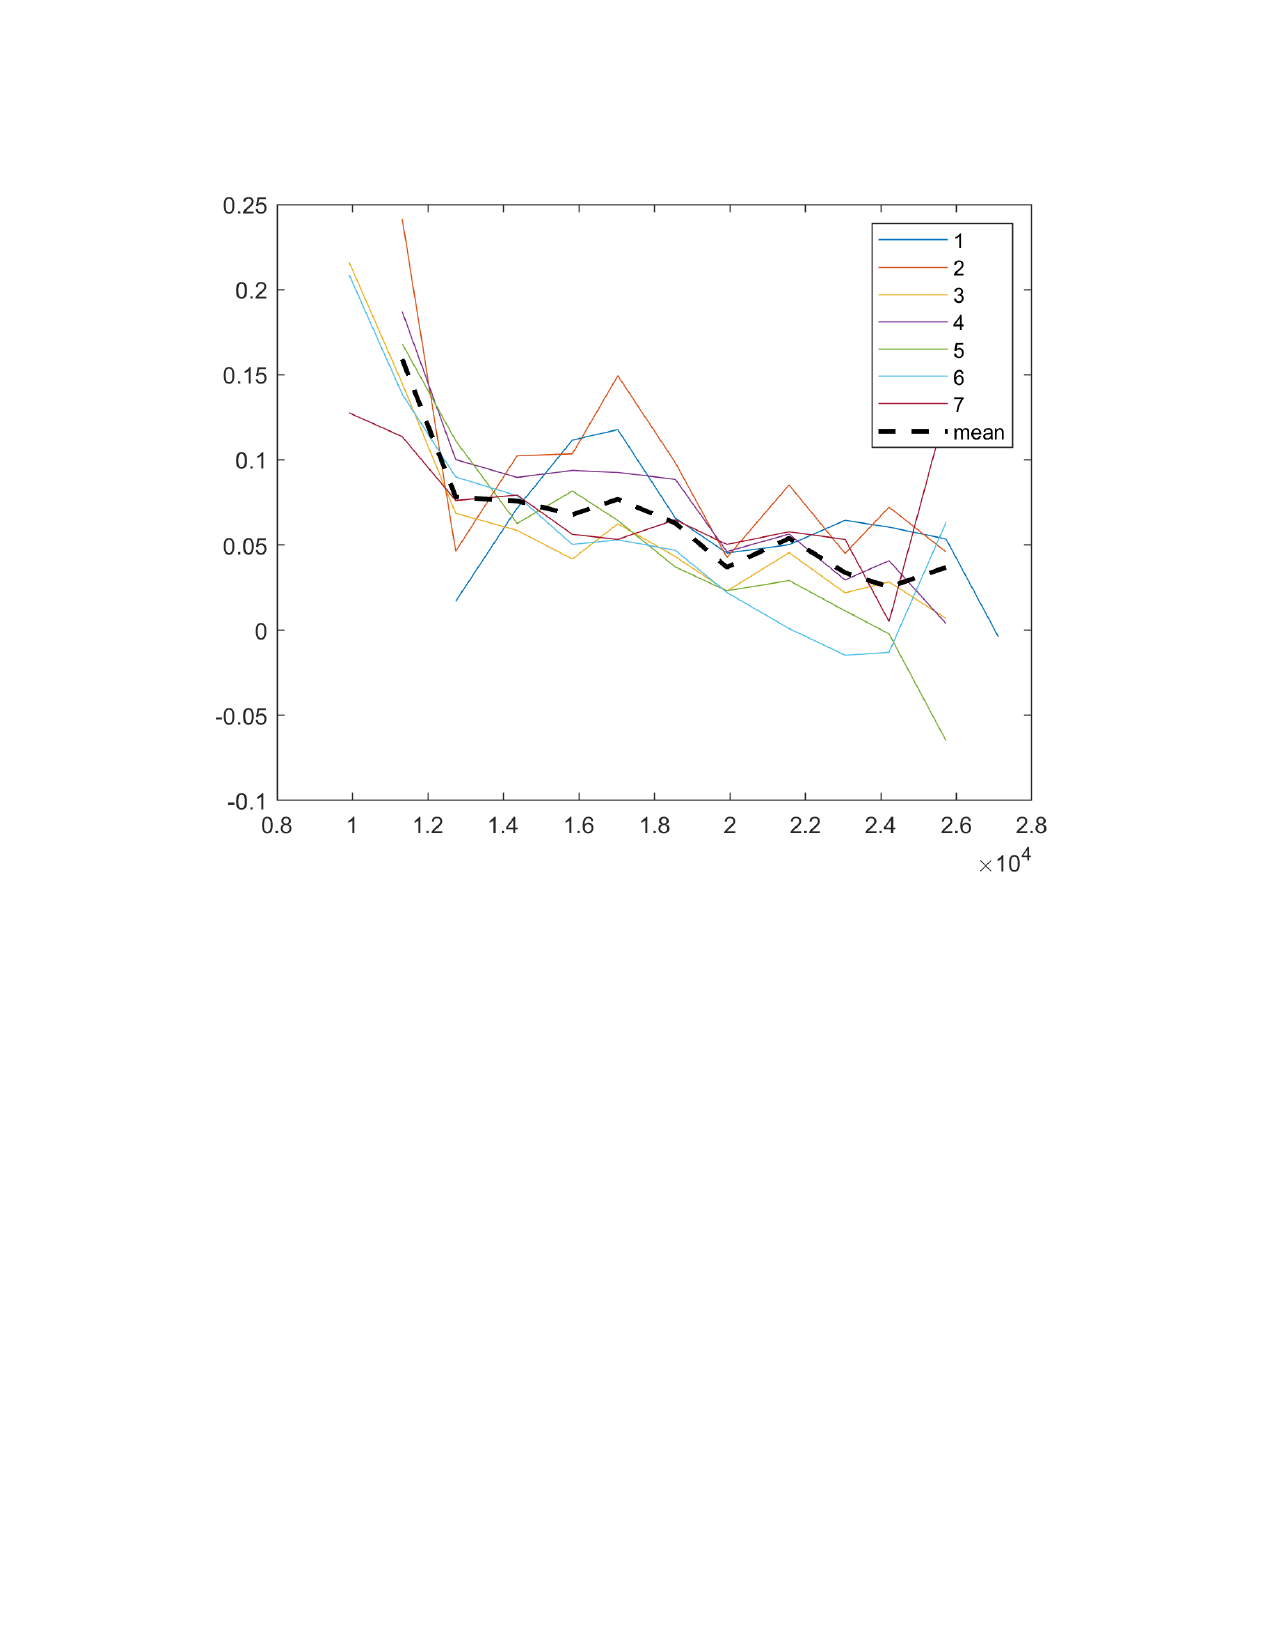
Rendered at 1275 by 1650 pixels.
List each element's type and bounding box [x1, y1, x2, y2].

picture [150, 150, 1124, 881]
